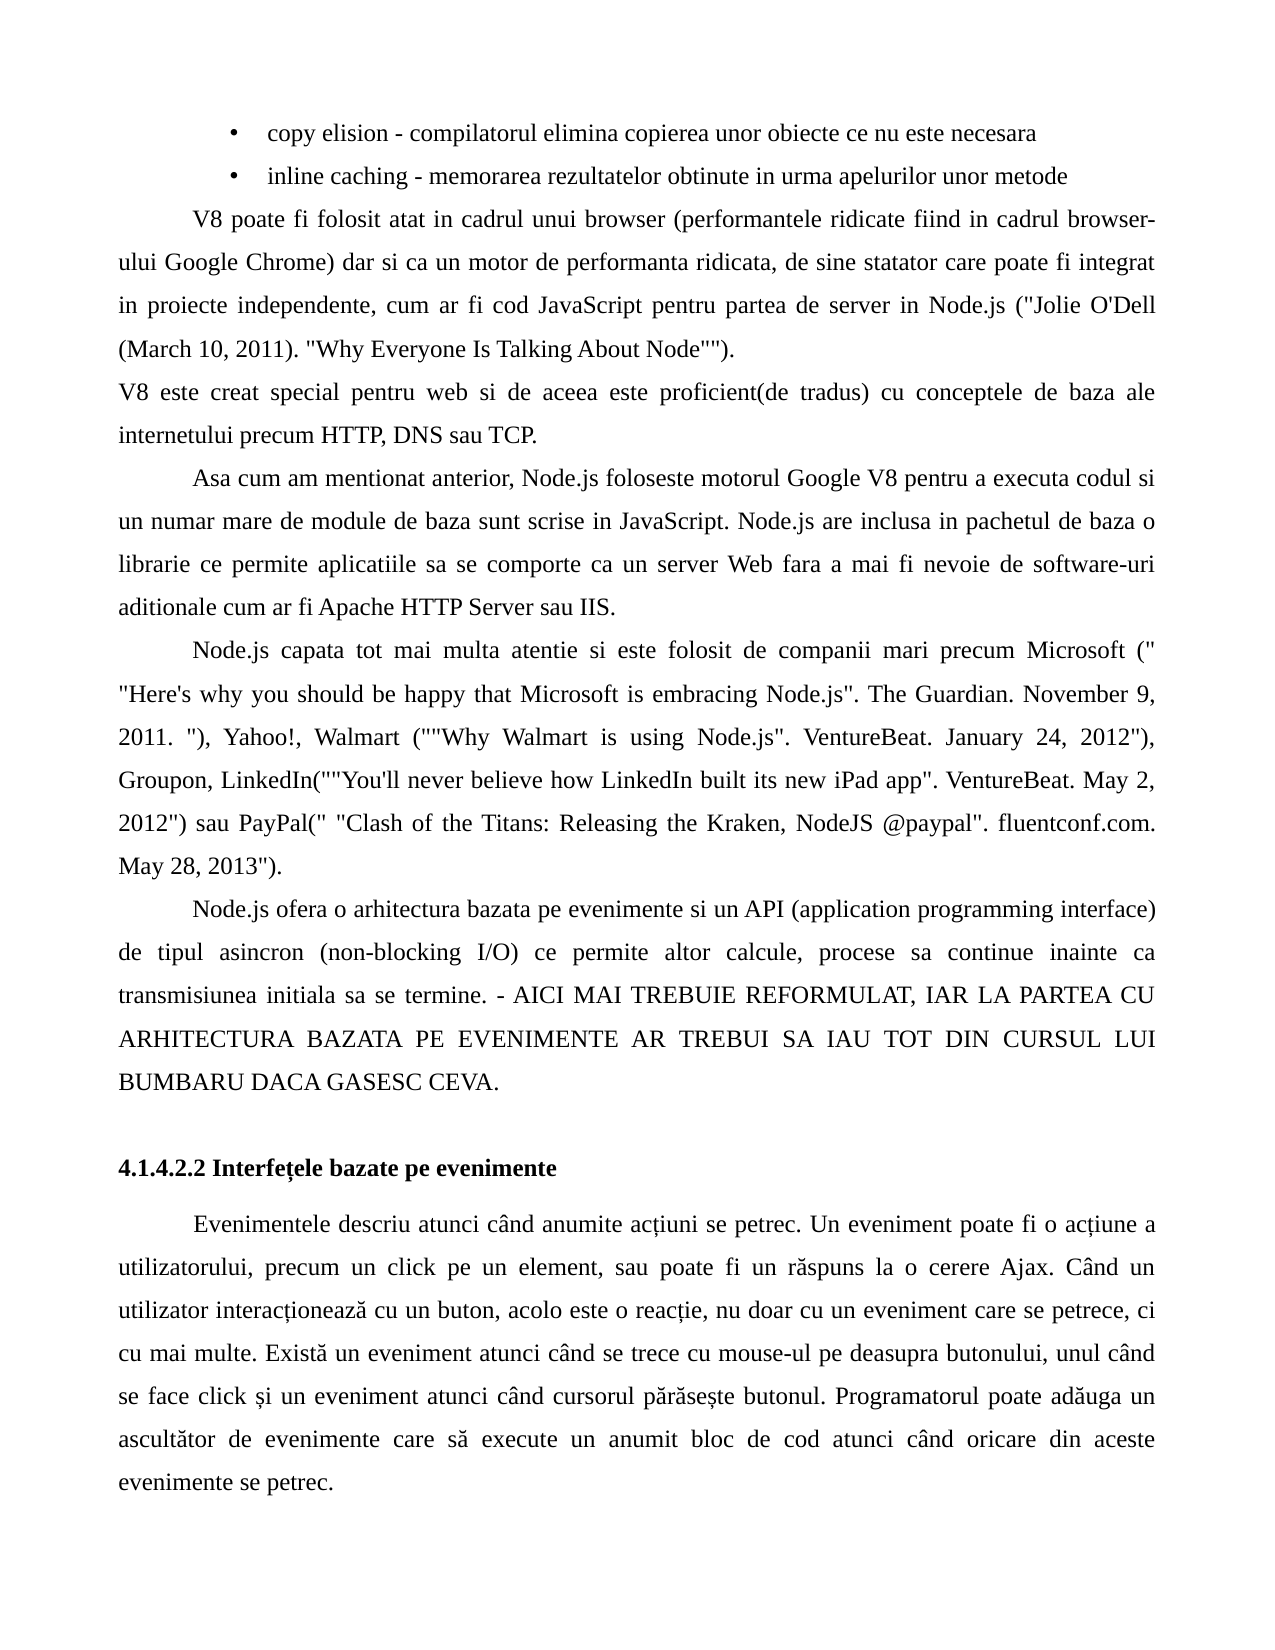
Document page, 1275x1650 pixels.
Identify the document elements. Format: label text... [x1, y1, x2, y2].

text 4.1.4.2.2 Interfețele bazate pe evenimente [118, 1153, 1157, 1182]
list copy elision - compilatorul elimina copierea unor obiecte ce nu este necesara [229, 118, 1157, 147]
text Node.js capata tot mai multa atentie si este folosit de companii mari precum Microsoft (" "Here's why you should be happy that Microsoft is embracing Node.js". The Guardian. November 9, 2011. "), Yahoo!, Walmart (""Why Walmart is using Node.js". VentureBeat. January 24, 2012"), Groupon, LinkedIn(""You'll never believe how LinkedIn built its new iPad app". VentureBeat. May 2, 2012") sau PayPal(" "Clash of the Titans: Releasing the Kraken, NodeJS @paypal". fluentconf.com. May 28, 2013"). [118, 636, 1157, 880]
text V8 este creat special pentru web si de aceea este proficient(de tradus) cu conceptele de baza ale internetului precum HTTP, DNS sau TCP. [118, 377, 1157, 449]
text Node.js ofera o arhitectura bazata pe evenimente si un API (application programming interface) de tipul asincron (non-blocking I/O) ce permite altor calcule, procese sa continue inainte ca transmisiunea initiala sa se termine. - AICI MAI TREBUIE REFORMULAT, IAR LA PARTEA CU ARHITECTURA BAZATA PE EVENIMENTE AR TREBUI SA IAU TOT DIN CURSUL LUI BUMBARU DACA GASESC CEVA. [118, 894, 1157, 1096]
text V8 poate fi folosit atat in cadrul unui browser (performantele ridicate fiind in cadrul browser-ului Google Chrome) dar si ca un motor de performanta ridicata, de sine statator care poate fi integrat in proiecte independente, cum ar fi cod JavaScript pentru partea de server in Node.js ("Jolie O'Dell (March 10, 2011). "Why Everyone Is Talking About Node""). [118, 204, 1157, 362]
text Evenimentele descriu atunci când anumite acțiuni se petrec. Un eveniment poate fi o acțiune a utilizatorului, precum un click pe un element, sau poate fi un răspuns la o cerere Ajax. Când un utilizator interacționează cu un buton, acolo este o reacție, nu doar cu un eveniment care se petrece, ci cu mai multe. Există un eveniment atunci când se trece cu mouse-ul pe deasupra butonului, unul când se face click și un eveniment atunci când cursorul părăsește butonul. Programatorul poate adăuga un ascultător de evenimente care să execute un anumit bloc de cod atunci când oricare din aceste evenimente se petrec. [118, 1209, 1157, 1496]
text Asa cum am mentionat anterior, Node.js foloseste motorul Google V8 pentru a executa codul si un numar mare de module de baza sunt scrise in JavaScript. Node.js are inclusa in pachetul de baza o librarie ce permite aplicatiile sa se comporte ca un server Web fara a mai fi nevoie de software-uri aditionale cum ar fi Apache HTTP Server sau IIS. [118, 463, 1157, 621]
list inline caching - memorarea rezultatelor obtinute in urma apelurilor unor metode [229, 161, 1157, 190]
